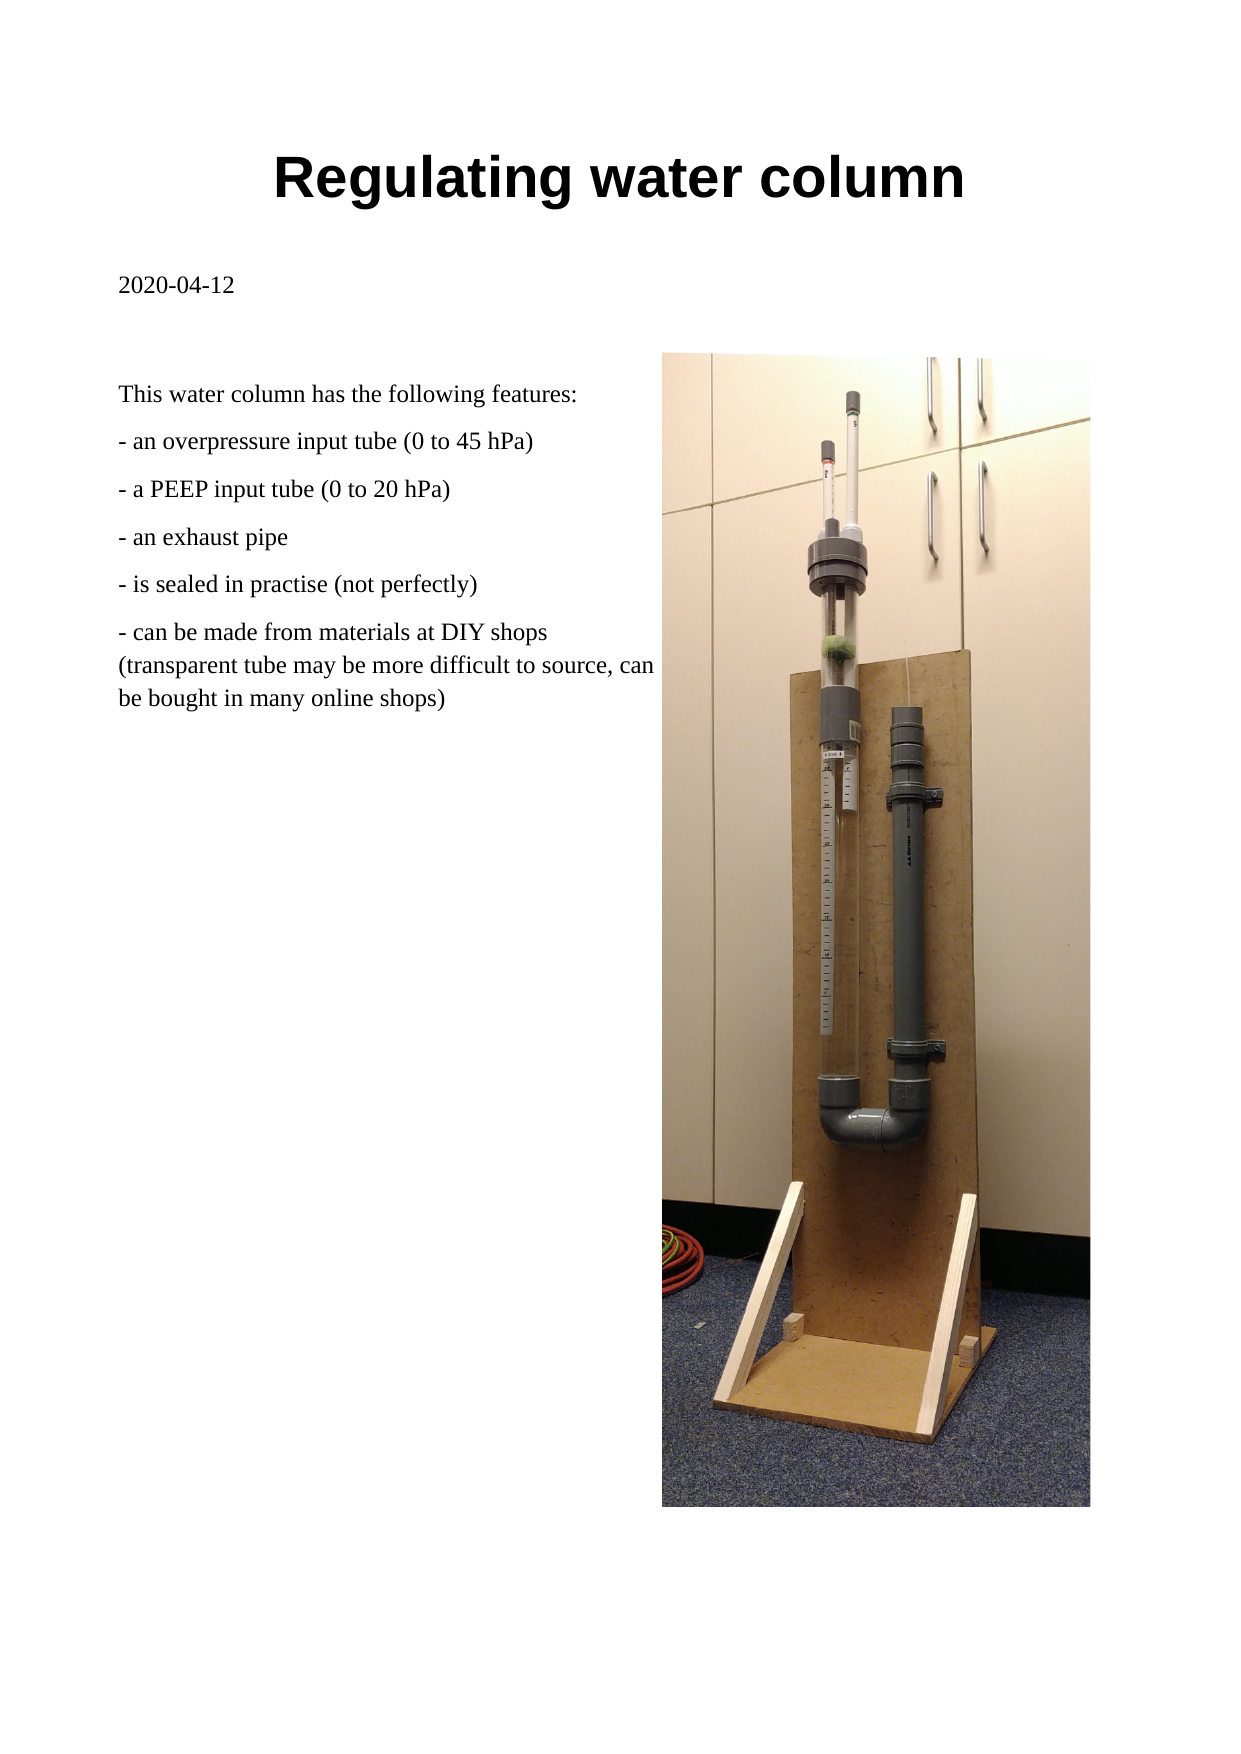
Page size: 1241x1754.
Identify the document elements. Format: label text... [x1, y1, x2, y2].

text - is sealed in practise (not perfectly) [118, 569, 662, 598]
text [1091, 569, 1122, 598]
text This water column has the following features: [118, 379, 662, 407]
text [1091, 617, 1122, 712]
text [1091, 474, 1122, 503]
text - a PEEP input tube (0 to 20 hPa) [118, 474, 662, 503]
text [1091, 522, 1122, 550]
text 2020-04-12 [118, 270, 1122, 299]
picture [662, 351, 1091, 1507]
text - can be made from materials at DIY shops (transparent tube may be more difficult to source, can be bought in many online shops) [118, 617, 662, 712]
text - an overpressure input tube (0 to 45 hPa) [118, 426, 662, 455]
text - an exhaust pipe [118, 522, 662, 550]
text [1091, 426, 1122, 455]
title Regulating water column [118, 143, 1122, 210]
